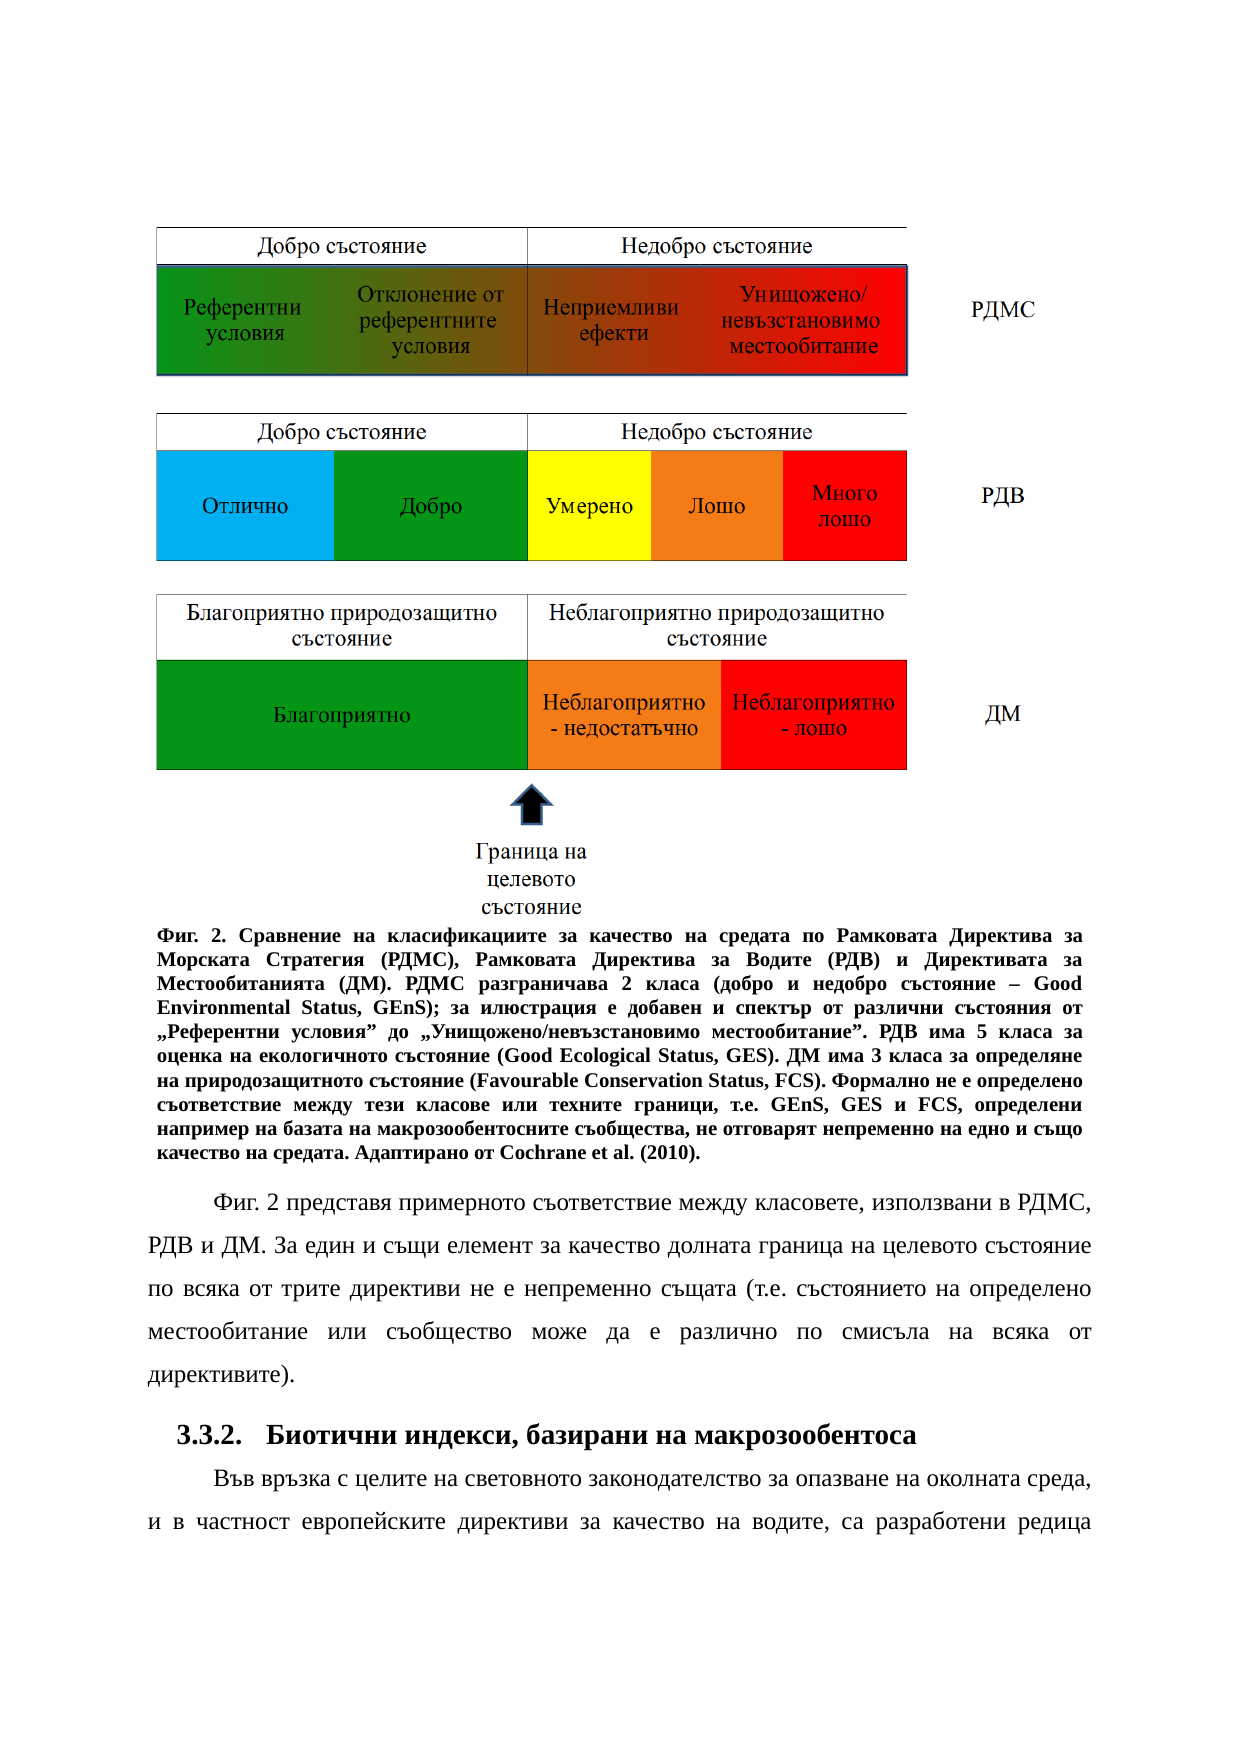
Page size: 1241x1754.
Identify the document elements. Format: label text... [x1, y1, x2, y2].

picture [156, 227, 1084, 924]
text Фиг. 2 представя примерното съответствие между класовете, използвани в РДМС, РДВ и ДМ. За един и същи елемент за качество долната граница на целевото състояние по всяка от трите директиви не е непременно същата (т.е. състоянието на определено местообитание или съобщество може да е различно по смисъла на всяка от директивите). [148, 1187, 1093, 1388]
text Във връзка с целите на световното законодателство за опазване на околната среда, и в частност европейските директиви за качество на водите, са разработени редица [148, 1463, 1093, 1535]
text Фиг. 2. Сравнение на класификациите за качество на средата по Рамковата Директива за Морската Стратегия (РДМС), Рамковата Директива за Водите (РДВ) и Директивата за Местообитанията (ДМ). РДМС разграничава 2 класа (добро и недобро състояние – Good Environmental Status, GEnS); за илюстрация е добавен и спектър от различни състояния от „Референтни условия” до „Унищожено/невъзстановимо местообитание”. РДВ има 5 класа за оценка на екологичното състояние (Good Ecological Status, GES). ДМ има 3 класа за определяне на природозащитното състояние (Favourable Conservation Status, FCS). Формално не е определено съответствие между тези класове или техните граници, т.е. GEnS, GES и FCS, определени например на базата на макрозообентосните съобщества, не отговарят непременно на едно и също качество на средата. Адаптирано от Cochrane et al. (2010). [157, 924, 1084, 1164]
subtitle Биотични индекси, базирани на макрозообентоса [242, 1417, 1093, 1451]
